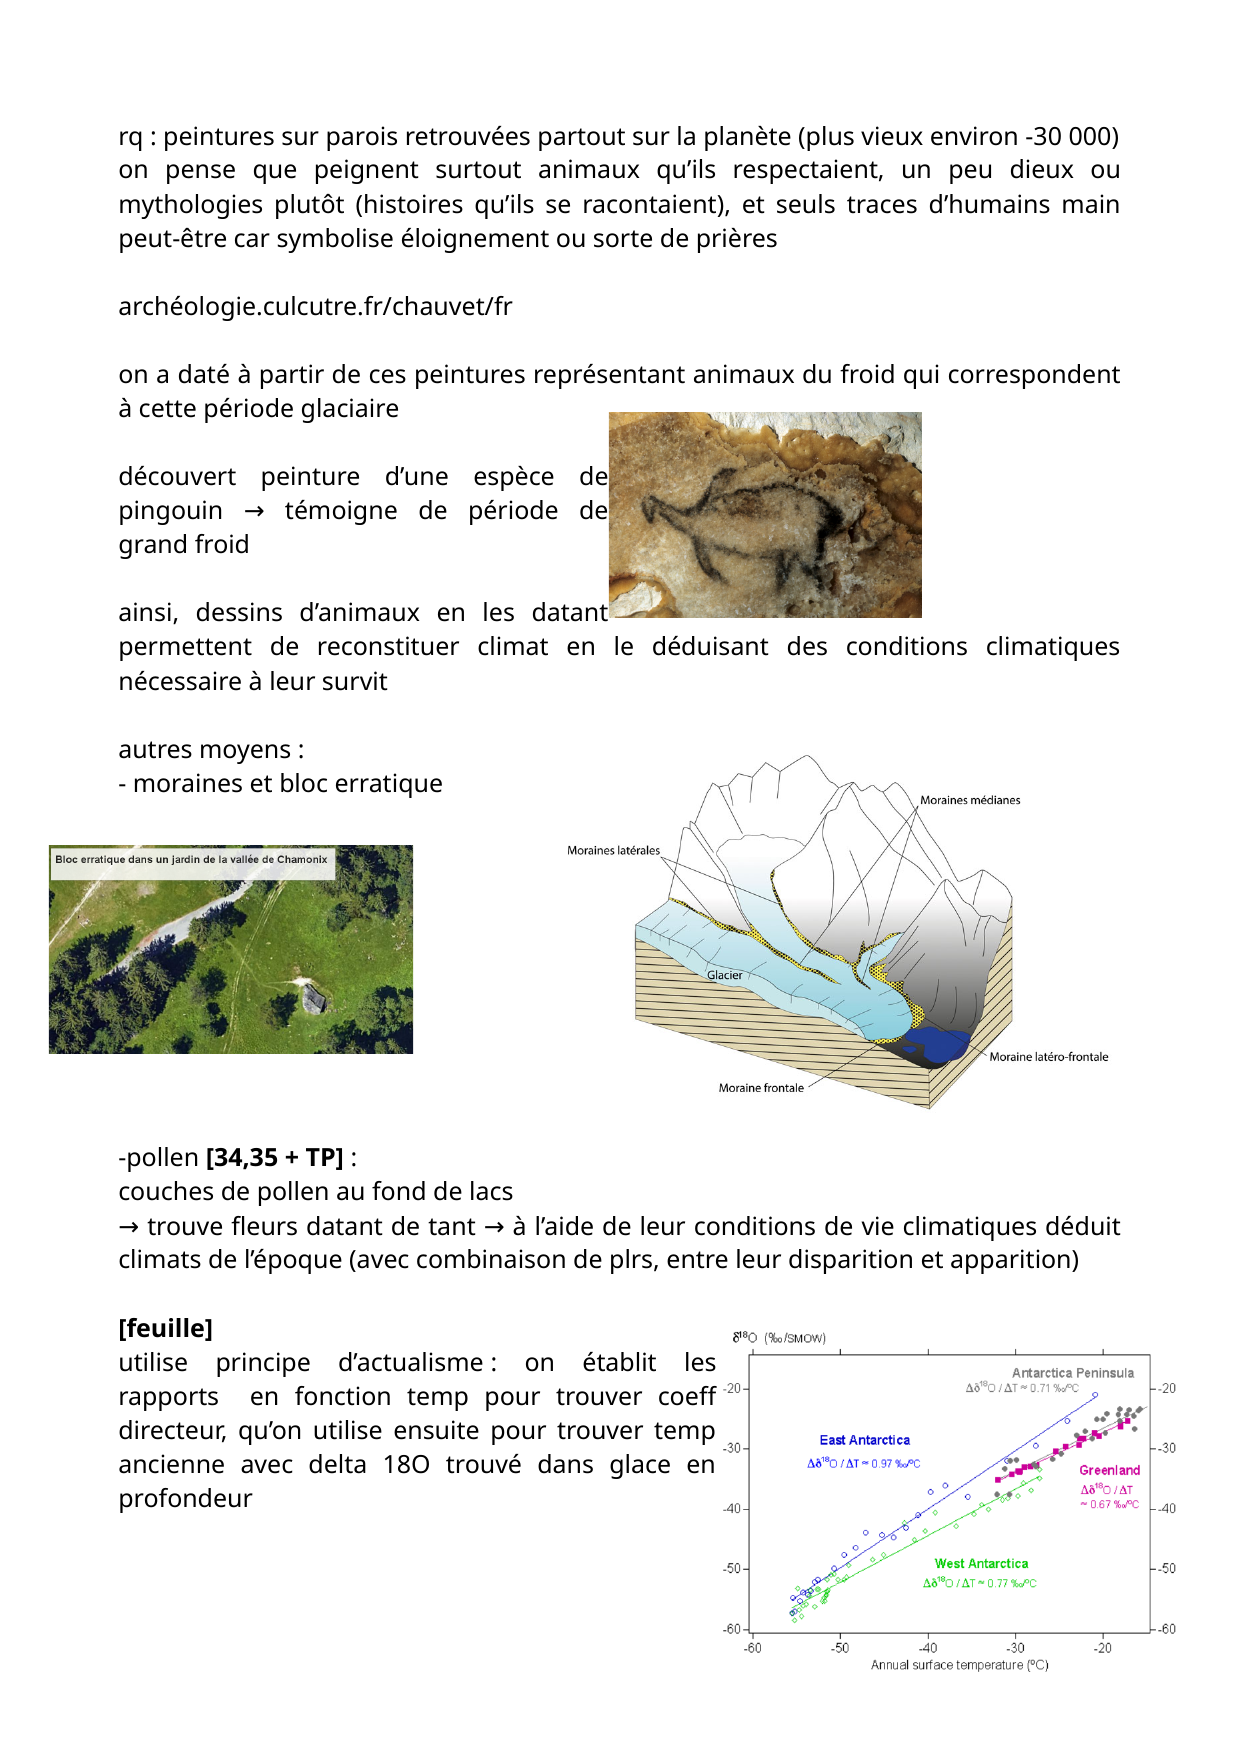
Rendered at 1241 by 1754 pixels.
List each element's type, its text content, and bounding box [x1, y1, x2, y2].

text on a daté à partir de ces peintures représentant animaux du froid qui correspondent à cette période glaciaire [118, 357, 1122, 425]
text autres moyens : [118, 731, 1122, 765]
picture [608, 412, 922, 618]
text archéologie.culcutre.fr/chauvet/fr [118, 288, 1122, 322]
picture [716, 1321, 1182, 1686]
picture [48, 845, 414, 1054]
text [feuille] [118, 1310, 1122, 1344]
text découvert peinture d’une espèce de pingouin → témoigne de période de grand froid [118, 459, 608, 561]
picture [557, 734, 1121, 1134]
text - moraines et bloc erratique [118, 765, 557, 799]
text utilise principe d’actualisme : on établit les rapports en fonction temp pour trouver coeff directeur, qu’on utilise ensuite pour trouver temp ancienne avec delta 18O trouvé dans glace en profondeur [118, 1344, 716, 1515]
text on pense que peignent surtout animaux qu’ils respectaient, un peu dieux ou mythologies plutôt (histoires qu’ils se racontaient), et seuls traces d’humains main peut-être car symbolise éloignement ou sorte de prières [118, 152, 1122, 254]
text → trouve fleurs datant de tant → à l’aide de leur conditions de vie climatiques déduit climats de l’époque (avec combinaison de plrs, entre leur disparition et apparition) [118, 1208, 1122, 1276]
text rq : peintures sur parois retrouvées partout sur la planète (plus vieux environ -30 000) [118, 118, 1122, 152]
text couches de pollen au fond de lacs [118, 1174, 1122, 1208]
text ainsi, dessins d’animaux en les datant permettent de reconstituer climat en le déduisant des conditions climatiques nécessaire à leur survit [118, 595, 1122, 697]
text [922, 459, 1122, 561]
text -pollen [34,35 + TP] : [118, 1140, 1122, 1174]
